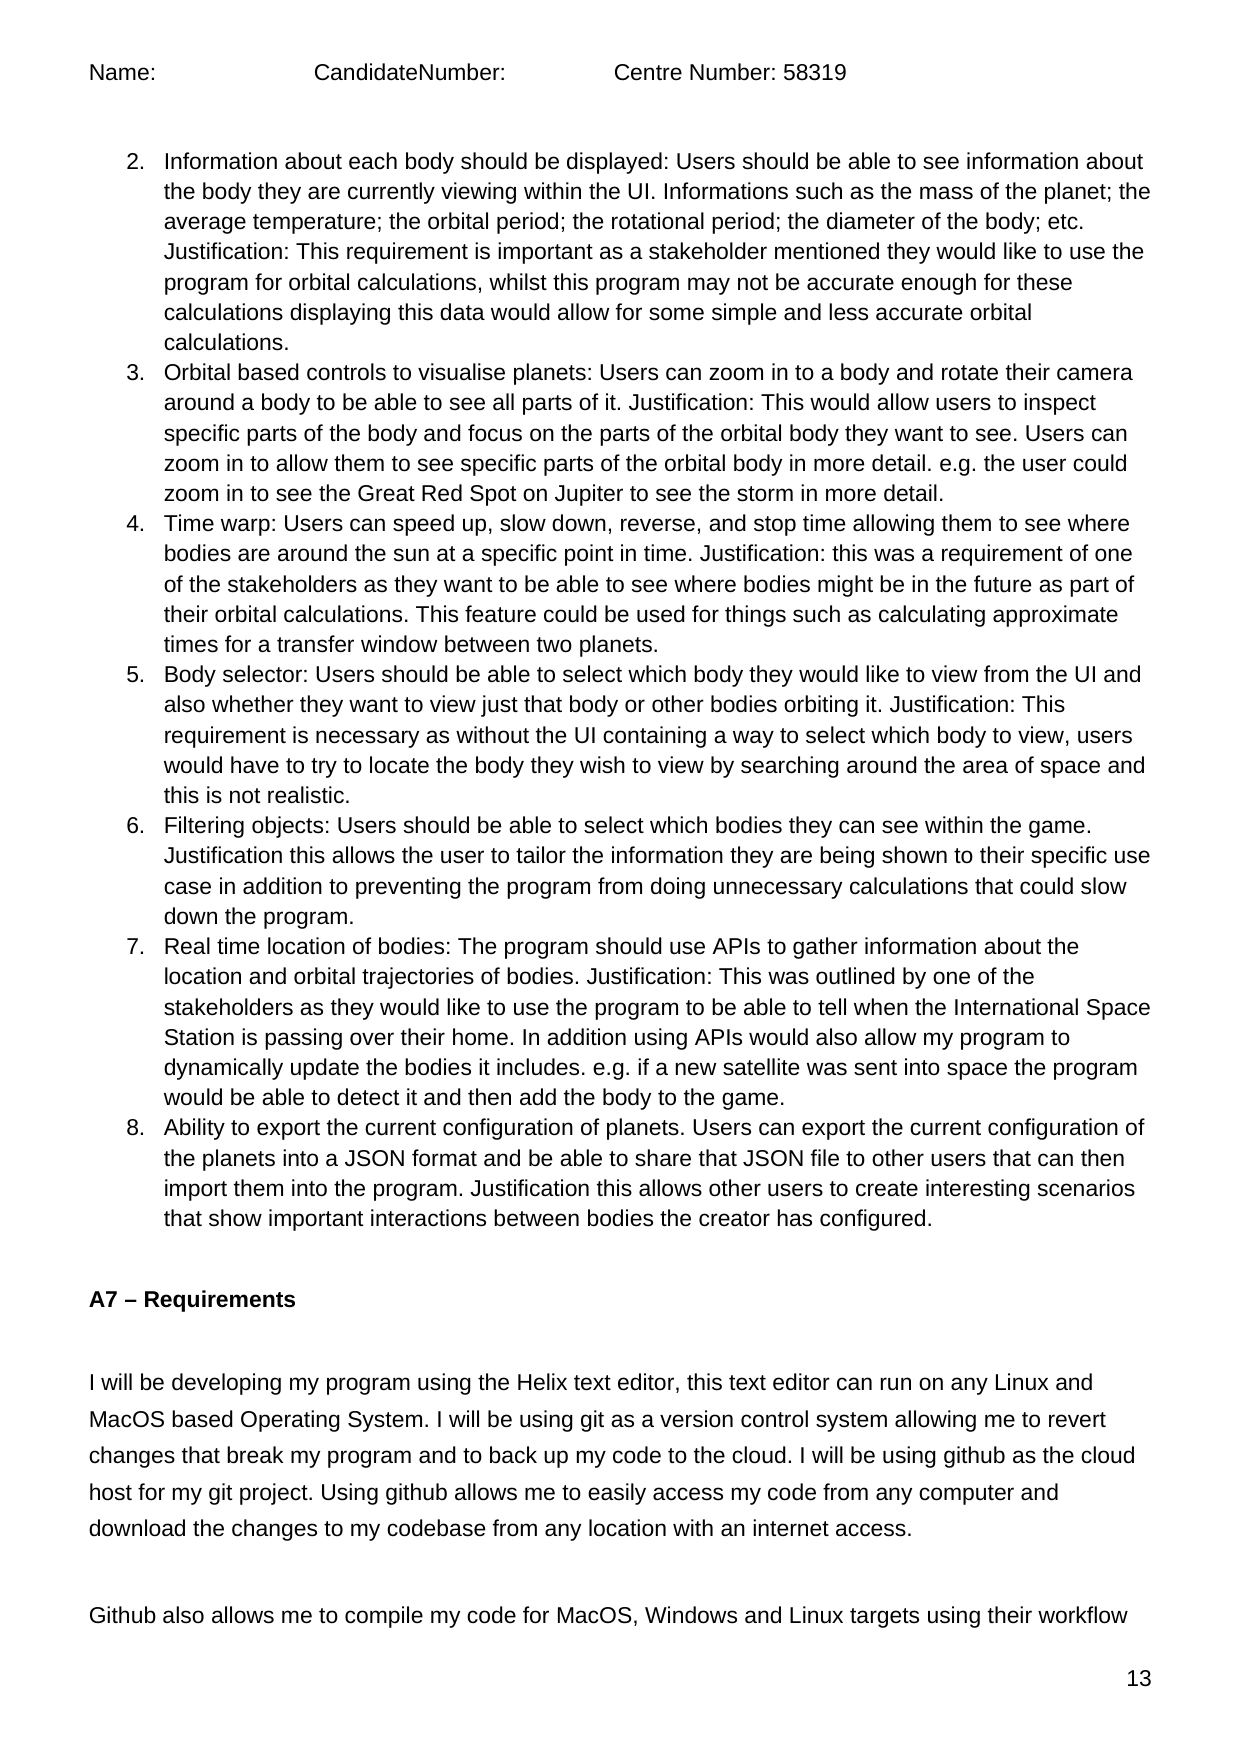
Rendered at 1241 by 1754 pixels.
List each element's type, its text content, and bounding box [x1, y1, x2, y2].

text Github also allows me to compile my code for MacOS, Windows and Linux targets using their workflow [88, 1602, 1152, 1629]
list Orbital based controls to visualise planets: Users can zoom in to a body and rotate their camera around a body to be able to see all parts of it. Justification: This would allow users to inspect specific parts of the body and focus on the parts of the orbital body they want to see. Users can zoom in to allow them to see specific parts of the orbital body in more detail. e.g. the user could zoom in to see the Great Red Spot on Jupiter to see the storm in more detail. [126, 359, 1152, 506]
text I will be developing my program using the Helix text editor, this text editor can run on any Linux and MacOS based Operating System. I will be using git as a version control system allowing me to revert changes that break my program and to back up my code to the cloud. I will be using github as the cloud host for my git project. Using github allows me to easily access my code from any computer and download the changes to my codebase from any location with an internet access. [88, 1369, 1152, 1541]
list Filtering objects: Users should be able to select which bodies they can see within the game. Justification this allows the user to tailor the information they are being shown to their specific use case in addition to preventing the program from doing unnecessary calculations that could slow down the program. [126, 812, 1152, 929]
list Real time location of bodies: The program should use APIs to gather information about the location and orbital trajectories of bodies. Justification: This was outlined by one of the stakeholders as they would like to use the program to be able to tell when the International Space Station is passing over their home. In addition using APIs would also allow my program to dynamically update the bodies it includes. e.g. if a new satellite was sent into space the program would be able to detect it and then add the body to the game. [126, 933, 1152, 1110]
list Time warp: Users can speed up, slow down, reverse, and stop time allowing them to see where bodies are around the sun at a specific point in time. Justification: this was a requirement of one of the stakeholders as they want to be able to see where bodies might be in the future as part of their orbital calculations. This feature could be used for things such as calculating approximate times for a transfer window between two planets. [126, 510, 1152, 657]
list Information about each body should be displayed: Users should be able to see information about the body they are currently viewing within the UI. Informations such as the mass of the planet; the average temperature; the orbital period; the rotational period; the diameter of the body; etc. Justification: This requirement is important as a stakeholder mentioned they would like to use the program for orbital calculations, whilst this program may not be accurate enough for these calculations displaying this data would allow for some simple and less accurate orbital calculations. [126, 148, 1152, 355]
list Body selector: Users should be able to select which body they would like to view from the UI and also whether they want to view just that body or other bodies orbiting it. Justification: This requirement is necessary as without the UI containing a way to select which body to view, users would have to try to locate the body they wish to view by searching around the area of space and this is not realistic. [126, 661, 1152, 808]
list Ability to export the current configuration of planets. Users can export the current configuration of the planets into a JSON format and be able to share that JSON file to other users that can then import them into the program. Justification this allows other users to create interesting scenarios that show important interactions between bodies the creator has configured. [126, 1114, 1152, 1231]
subtitle A7 – Requirements [88, 1286, 1152, 1313]
